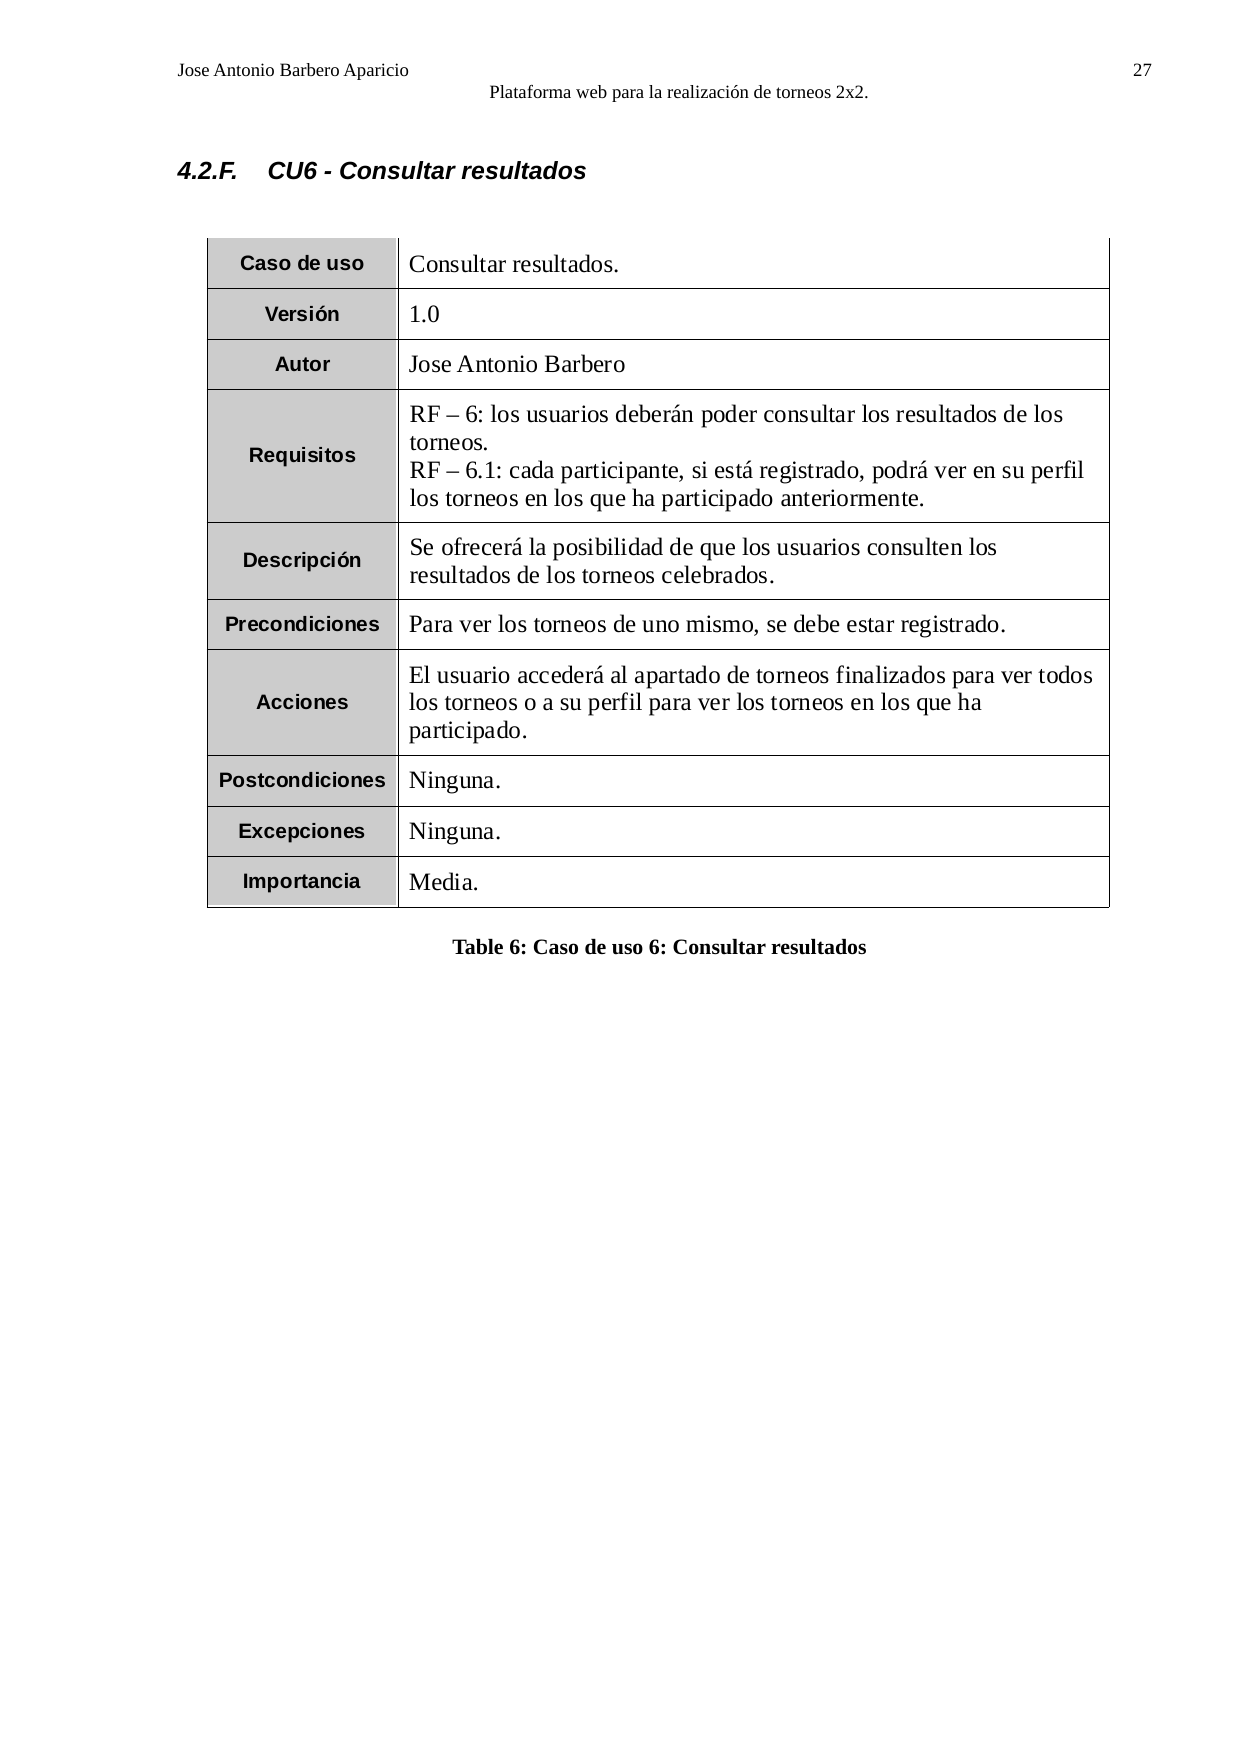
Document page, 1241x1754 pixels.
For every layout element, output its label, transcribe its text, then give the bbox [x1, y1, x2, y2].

subtitle CU6 - Consultar resultados [177, 156, 1152, 185]
text Table 6: Caso de uso 6: Consultar resultados [207, 238, 1112, 959]
